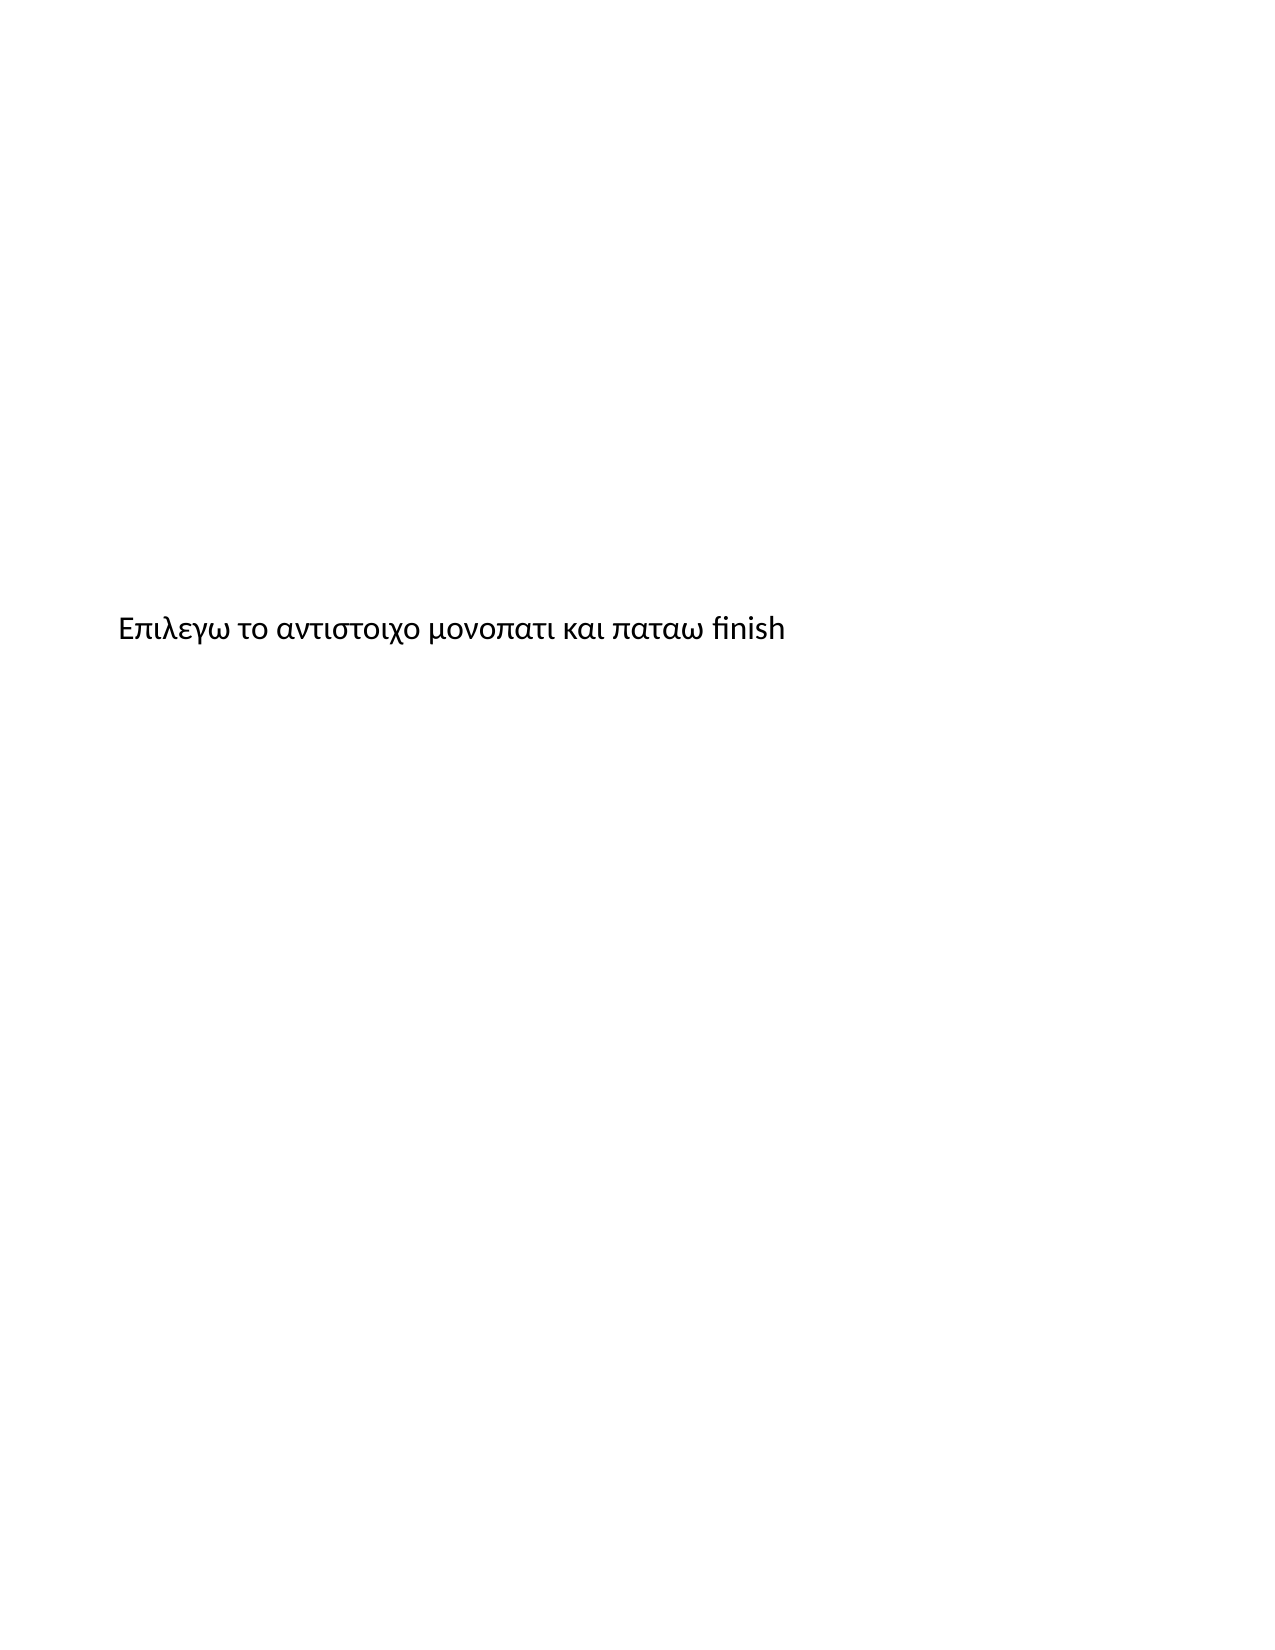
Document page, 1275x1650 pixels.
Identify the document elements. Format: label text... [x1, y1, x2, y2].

text Επιλεγω το αντιστοιχο μονοπατι και παταω finish [118, 607, 1157, 648]
